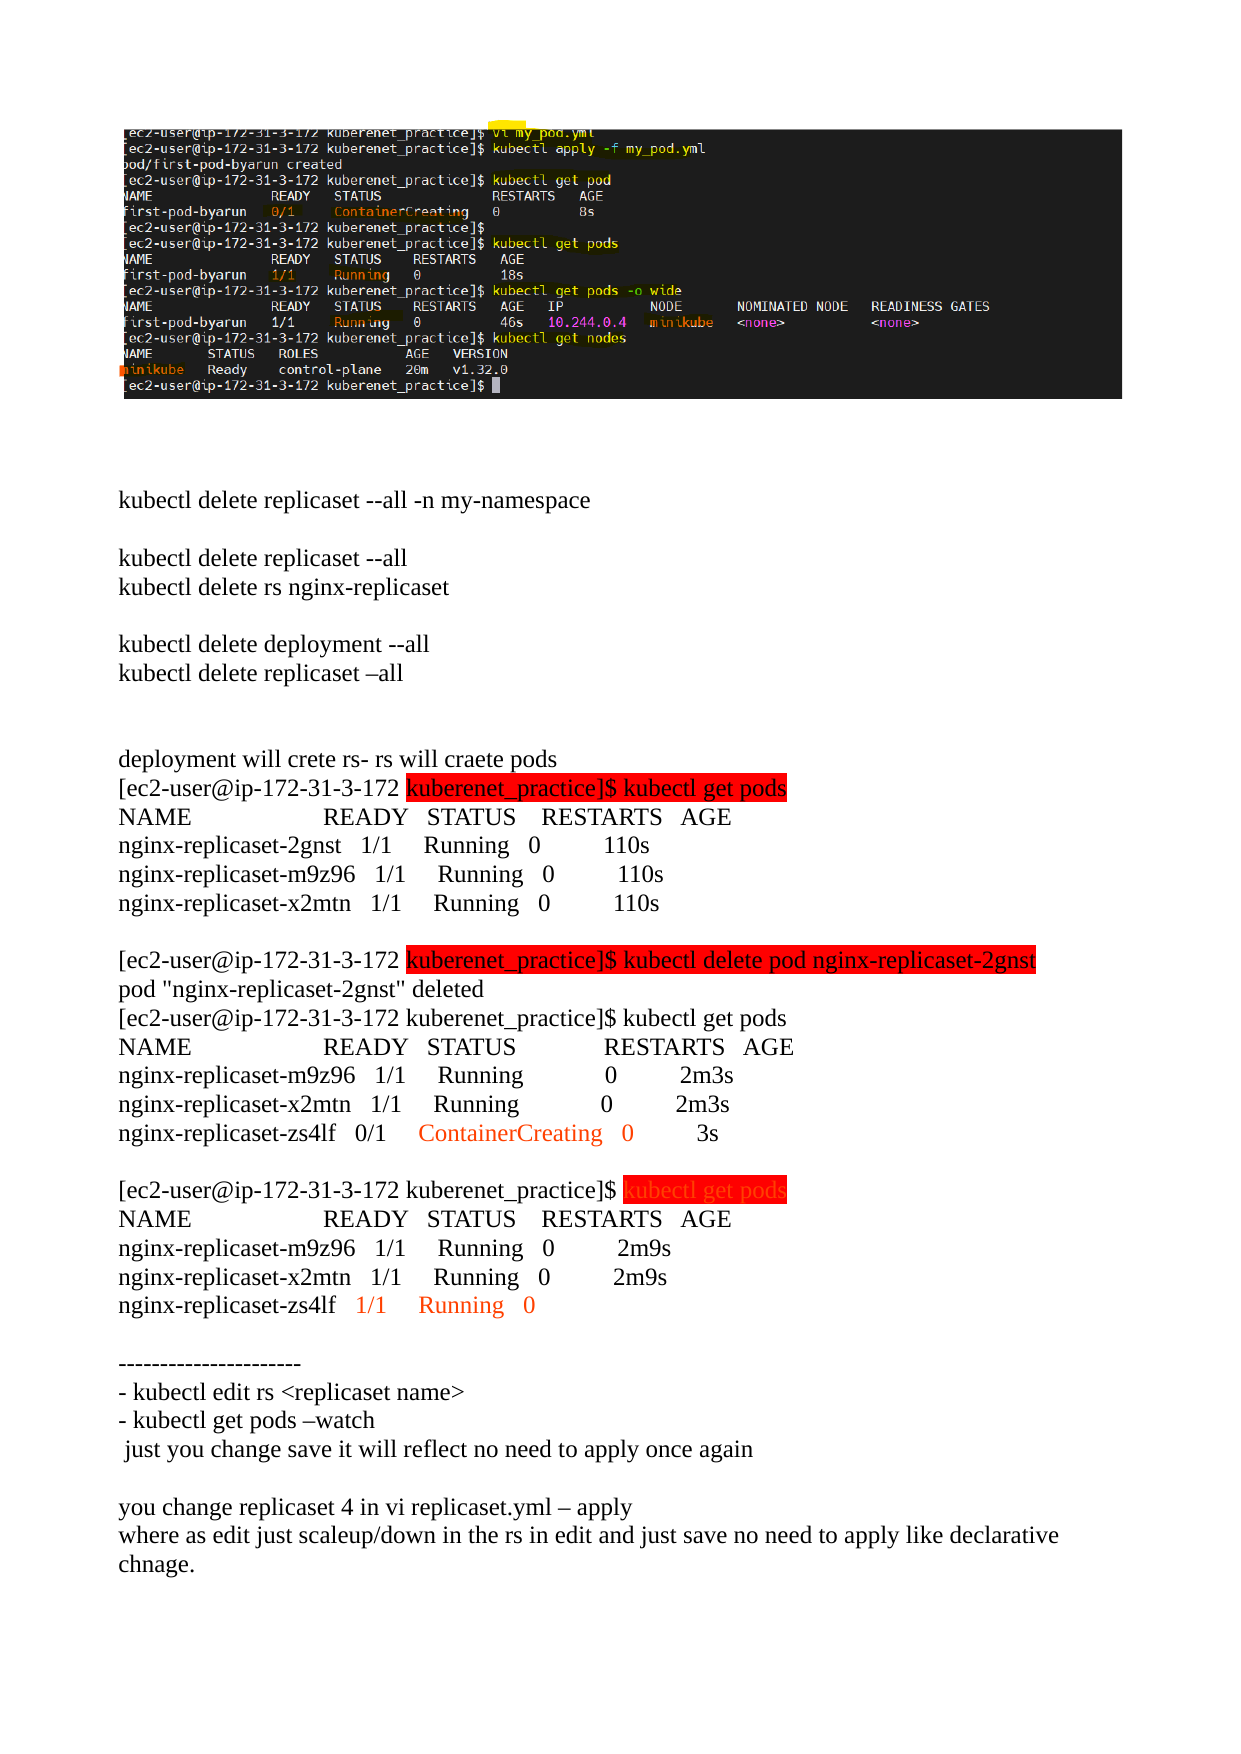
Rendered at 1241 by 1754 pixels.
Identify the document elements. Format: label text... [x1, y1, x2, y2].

text nginx-replicaset-zs4lf 1/1 Running 0 [118, 1290, 1122, 1319]
text NAME READY STATUS RESTARTS AGE [118, 1204, 1122, 1233]
text nginx-replicaset-m9z96 1/1 Running 0 2m3s [118, 1060, 1122, 1089]
text [ec2-user@ip-172-31-3-172 kuberenet_practice]$ kubectl get pods [118, 1003, 1122, 1032]
picture [118, 118, 1123, 399]
text nginx-replicaset-2gnst 1/1 Running 0 110s [118, 830, 1122, 859]
text - kubectl get pods –watch just you change save it will reflect no need to apply once again [118, 1405, 1122, 1463]
text nginx-replicaset-x2mtn 1/1 Running 0 2m9s [118, 1262, 1122, 1290]
text [ec2-user@ip-172-31-3-172 kuberenet_practice]$ kubectl delete pod nginx-replicaset-2gnst [118, 945, 1122, 974]
text - kubectl edit rs <replicaset name> [118, 1377, 1122, 1405]
text kubectl delete replicaset –all deployment will crete rs- rs will craete pods [ec2-user@ip-172-31-3-172 kuberenet_practice]$ kubectl get pods [118, 658, 1122, 802]
text nginx-replicaset-m9z96 1/1 Running 0 110s [118, 859, 1122, 888]
text nginx-replicaset-m9z96 1/1 Running 0 2m9s [118, 1233, 1122, 1262]
text you change replicaset 4 in vi replicaset.yml – apply where as edit just scaleup/down in the rs in edit and just save no need to apply like declarative chnage. [118, 1463, 1122, 1635]
text nginx-replicaset-x2mtn 1/1 Running 0 110s [118, 888, 1122, 945]
text kubectl delete replicaset --all -n my-namespace kubectl delete replicaset --all kubectl delete rs nginx-replicaset kubectl delete deployment --all [118, 485, 1122, 658]
text nginx-replicaset-zs4lf 0/1 ContainerCreating 0 3s [118, 1118, 1122, 1175]
text ---------------------- [118, 1348, 1122, 1377]
text [ec2-user@ip-172-31-3-172 kuberenet_practice]$ kubectl get pods [118, 1175, 1122, 1204]
text pod "nginx-replicaset-2gnst" deleted [118, 974, 1122, 1003]
text NAME READY STATUS RESTARTS AGE [118, 802, 1122, 830]
text NAME READY STATUS RESTARTS AGE [118, 1032, 1122, 1060]
text nginx-replicaset-x2mtn 1/1 Running 0 2m3s [118, 1089, 1122, 1118]
